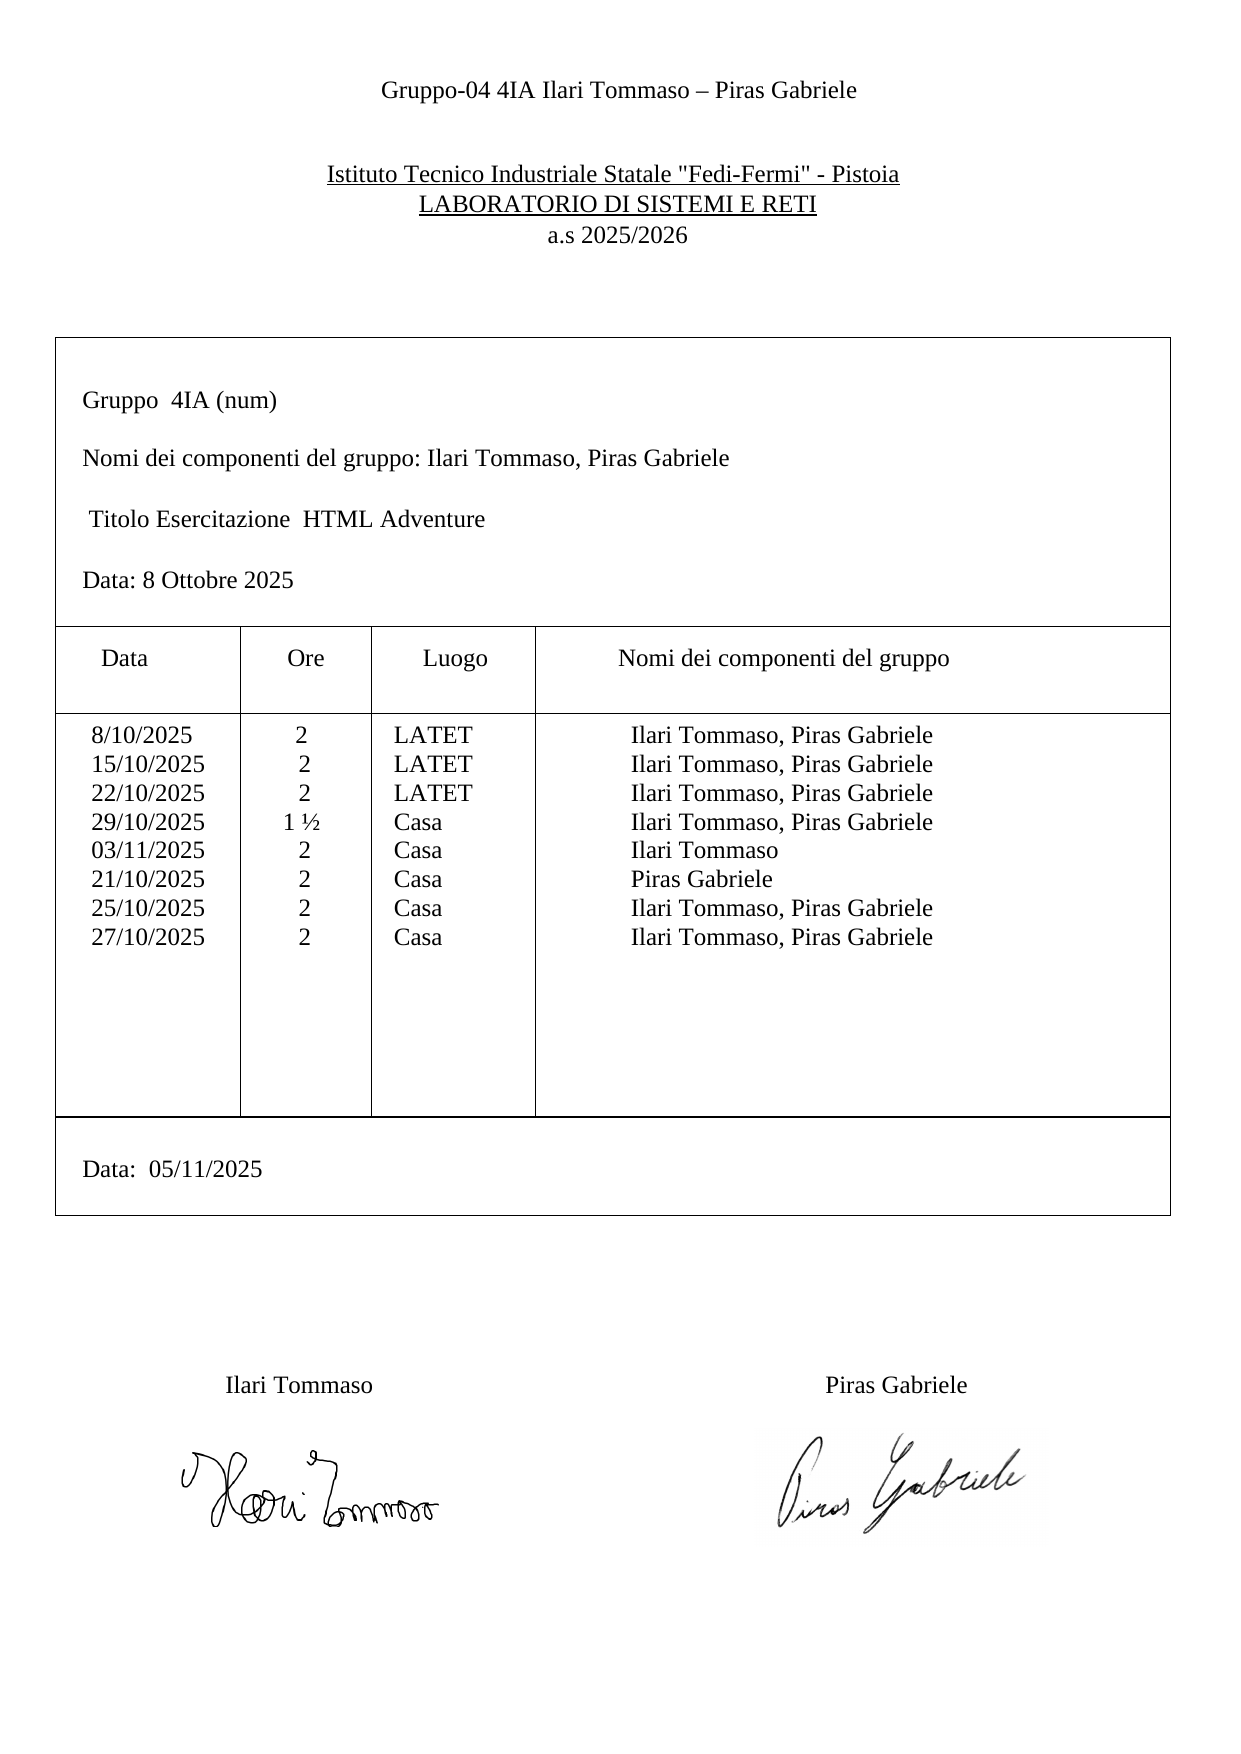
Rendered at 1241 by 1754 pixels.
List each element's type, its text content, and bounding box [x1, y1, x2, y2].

picture [173, 1445, 441, 1527]
table_cell Luogo [372, 627, 535, 713]
table_cell Data [56, 627, 240, 713]
table_cell 8/10/2025 15/10/2025 22/10/2025 29/10/2025 03/11/2025 21/10/2025 25/10/2025 27/10/2025 [56, 714, 240, 1116]
table_header Gruppo 4IA (num) Nomi dei componenti del gruppo: Ilari Tommaso, Piras Gabriele Titolo Esercitazione HTML Adventure Data: 8 Ottobre 2025 [56, 338, 1170, 626]
table_cell Ore [241, 627, 371, 713]
picture [753, 1428, 1049, 1547]
text Ilari Tommaso Piras Gabriele [75, 1370, 1163, 1399]
text LABORATORIO DI SISTEMI E RETI [75, 189, 1160, 218]
table_cell Nomi dei componenti del gruppo [536, 627, 1170, 713]
table_cell LATET LATET LATET Casa Casa Casa Casa Casa [372, 714, 535, 1116]
text Istituto Tecnico Industriale Statale "Fedi-Fermi" - Pistoia [327, 159, 1163, 187]
table_cell Data: 05/11/2025 [56, 1118, 1170, 1215]
text a.s 2025/2026 [75, 220, 1160, 249]
table_cell Ilari Tommaso, Piras Gabriele Ilari Tommaso, Piras Gabriele Ilari Tommaso, Piras Gabriele Ilari Tommaso, Piras Gabriele Ilari Tommaso Piras Gabriele Ilari Tommaso, Piras Gabriele Ilari Tommaso, Piras Gabriele [536, 714, 1170, 1116]
table_cell 2 2 2 1 ½ 2 2 2 2 [241, 714, 371, 1116]
